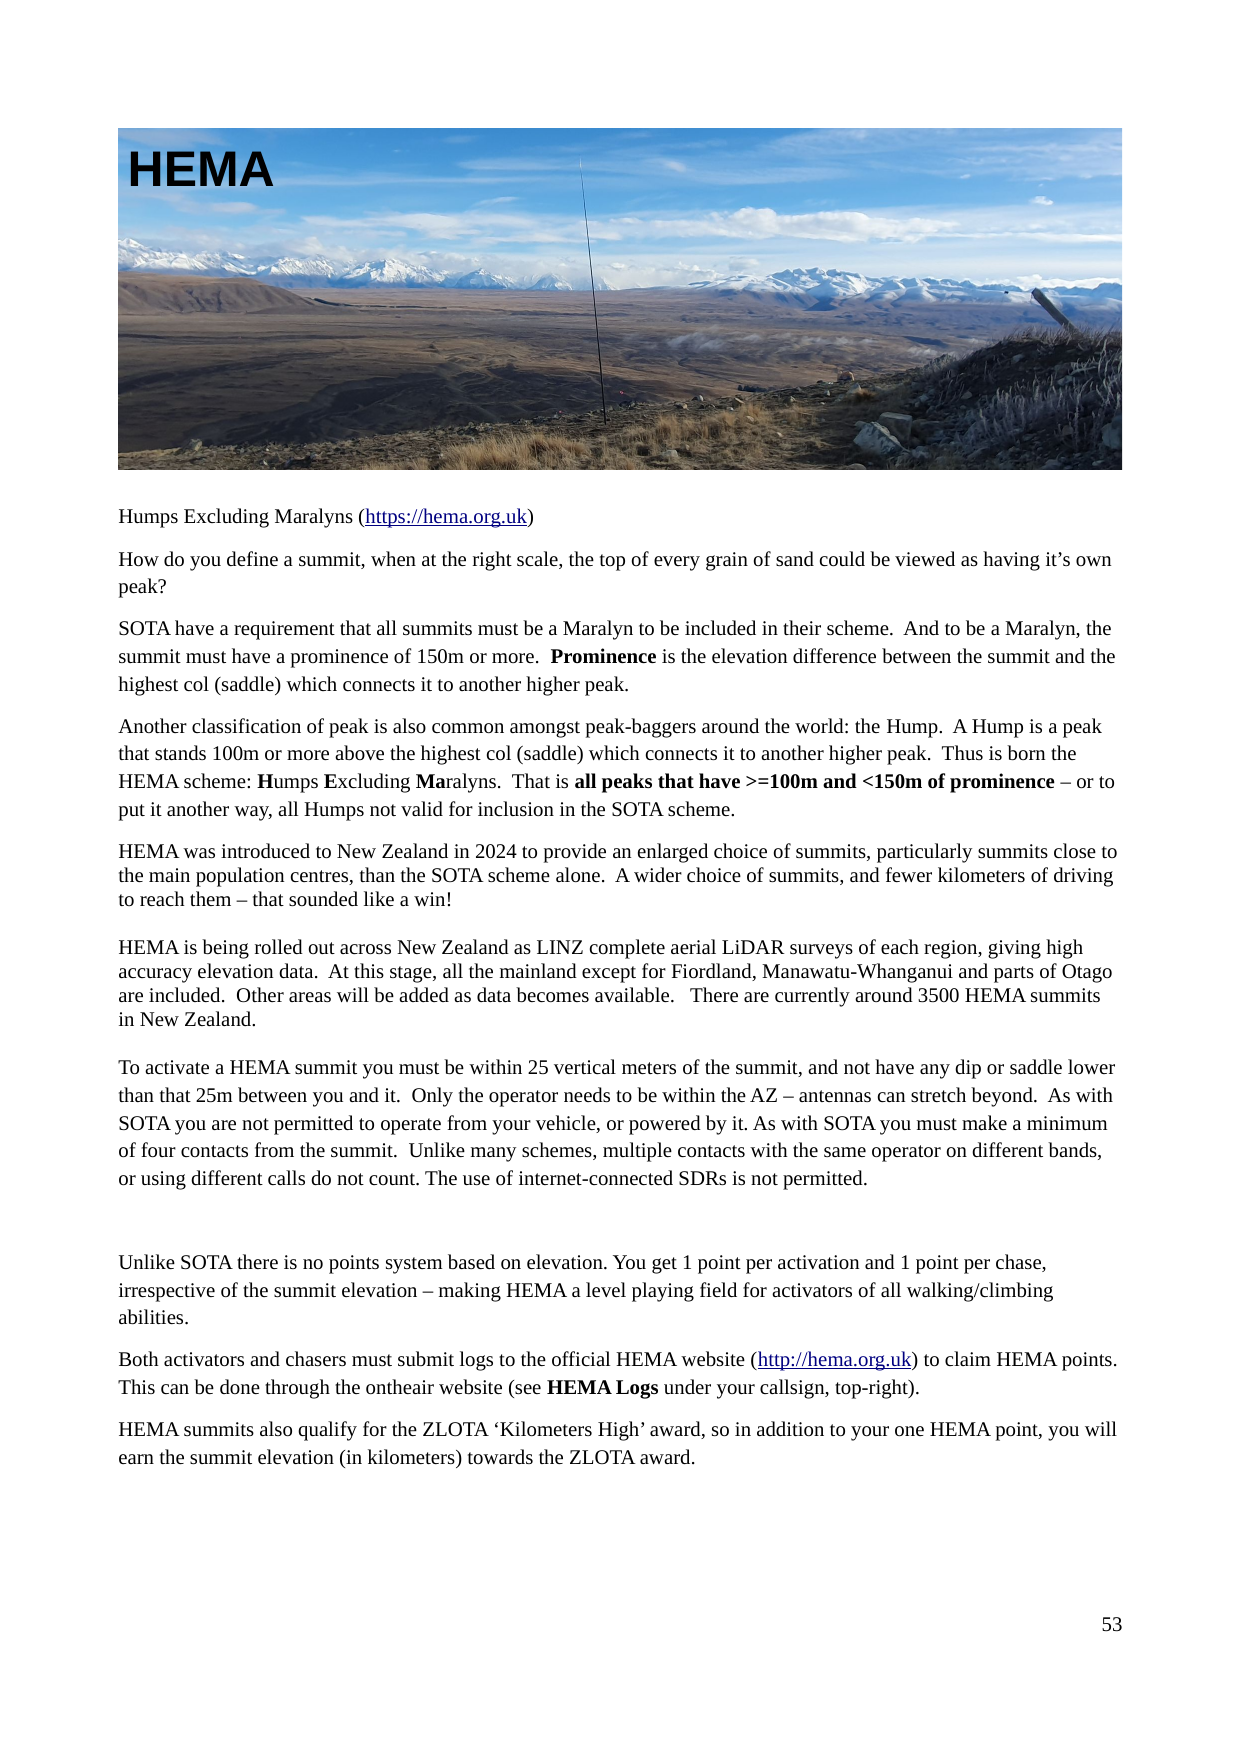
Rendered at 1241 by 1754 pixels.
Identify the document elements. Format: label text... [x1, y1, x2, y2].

text Both activators and chasers must submit logs to the official HEMA website (http://hema.org.uk) to claim HEMA points. This can be done through the ontheair website (see HEMA Logs under your callsign, top-right). [118, 1347, 1122, 1399]
picture [118, 128, 1123, 470]
text HEMA is being rolled out across New Zealand as LINZ complete aerial LiDAR surveys of each region, giving high accuracy elevation data. At this stage, all the mainland except for Fiordland, Manawatu-Whanganui and parts of Otago are included. Other areas will be added as data becomes available. There are currently around 3500 HEMA summits in New Zealand. [118, 935, 1122, 1031]
text HEMA summits also qualify for the ZLOTA ‘Kilometers High’ award, so in addition to your one HEMA point, you will earn the summit elevation (in kilometers) towards the ZLOTA award. [118, 1417, 1122, 1469]
text Another classification of peak is also common amongst peak-baggers around the world: the Hump. A Hump is a peak that stands 100m or more above the highest col (saddle) which connects it to another higher peak. Thus is born the HEMA scheme: Humps Excluding Maralyns. That is all peaks that have >=100m and <150m of prominence – or to put it another way, all Humps not valid for inclusion in the SOTA scheme. [118, 714, 1122, 821]
text HEMA was introduced to New Zealand in 2024 to provide an enlarged choice of summits, particularly summits close to the main population centres, than the SOTA scheme alone. A wider choice of summits, and fewer kilometers of driving to reach them – that sounded like a win! [118, 839, 1122, 935]
text How do you define a summit, when at the right scale, the top of every grain of sand could be viewed as having it’s own peak? [118, 546, 1122, 598]
text SOTA have a requirement that all summits must be a Maralyn to be included in their scheme. And to be a Maralyn, the summit must have a prominence of 150m or more. Prominence is the elevation difference between the summit and the highest col (saddle) which connects it to another higher peak. [118, 616, 1122, 696]
text Humps Excluding Maralyns (https://hema.org.uk) [118, 504, 1122, 528]
text To activate a HEMA summit you must be within 25 vertical meters of the summit, and not have any dip or saddle lower than that 25m between you and it. Only the operator needs to be within the AZ – antennas can stretch beyond. As with SOTA you are not permitted to operate from your vehicle, or powered by it. As with SOTA you must make a minimum of four contacts from the summit. Unlike many schemes, multiple contacts with the same operator on different bands, or using different calls do not count. The use of internet-connected SDRs is not permitted. [118, 1055, 1122, 1190]
text Unlike SOTA there is no points system based on elevation. You get 1 point per activation and 1 point per chase, irrespective of the summit elevation – making HEMA a level playing field for activators of all walking/climbing abilities. [118, 1250, 1122, 1329]
